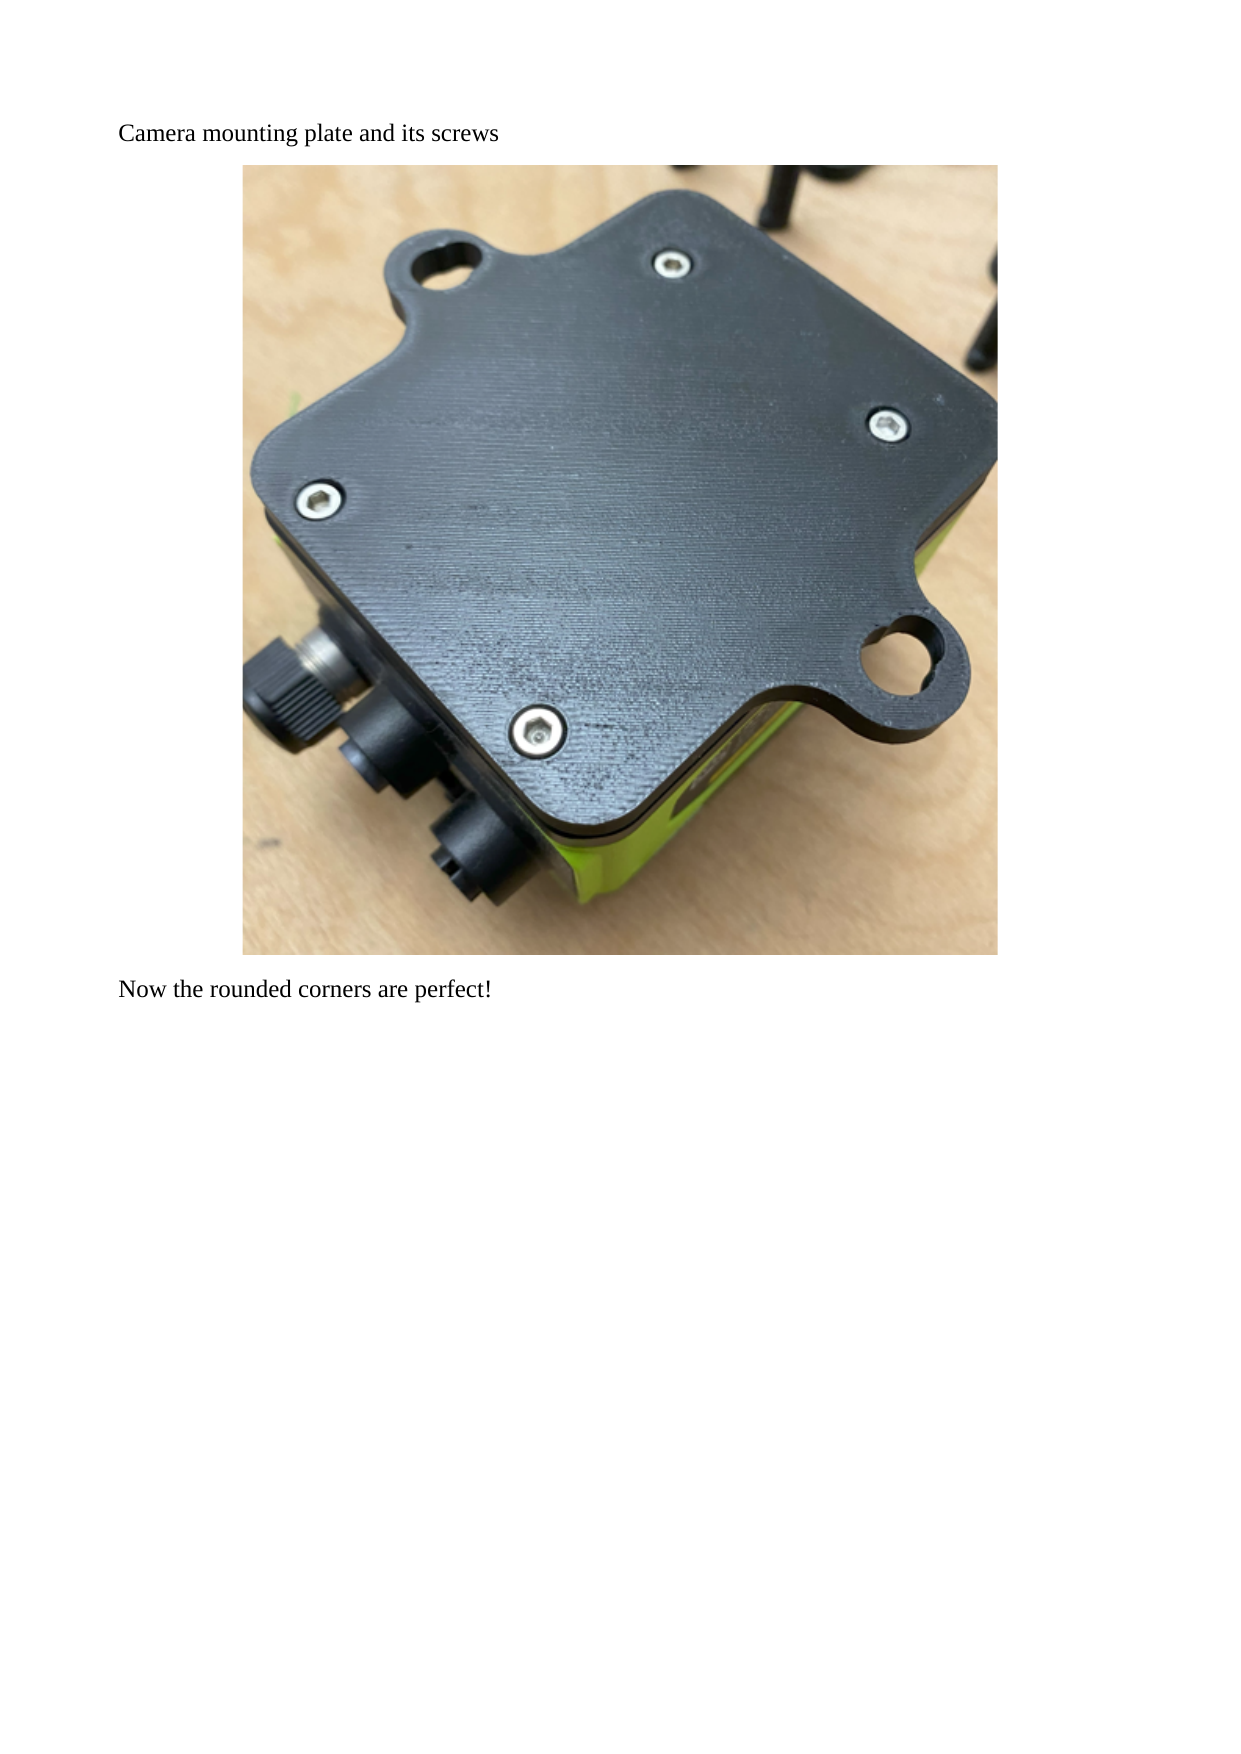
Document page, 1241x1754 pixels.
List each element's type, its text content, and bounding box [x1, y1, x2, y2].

text Camera mounting plate and its screws [118, 118, 1122, 147]
text Now the rounded corners are perfect! [118, 974, 1122, 1002]
picture [242, 165, 998, 955]
